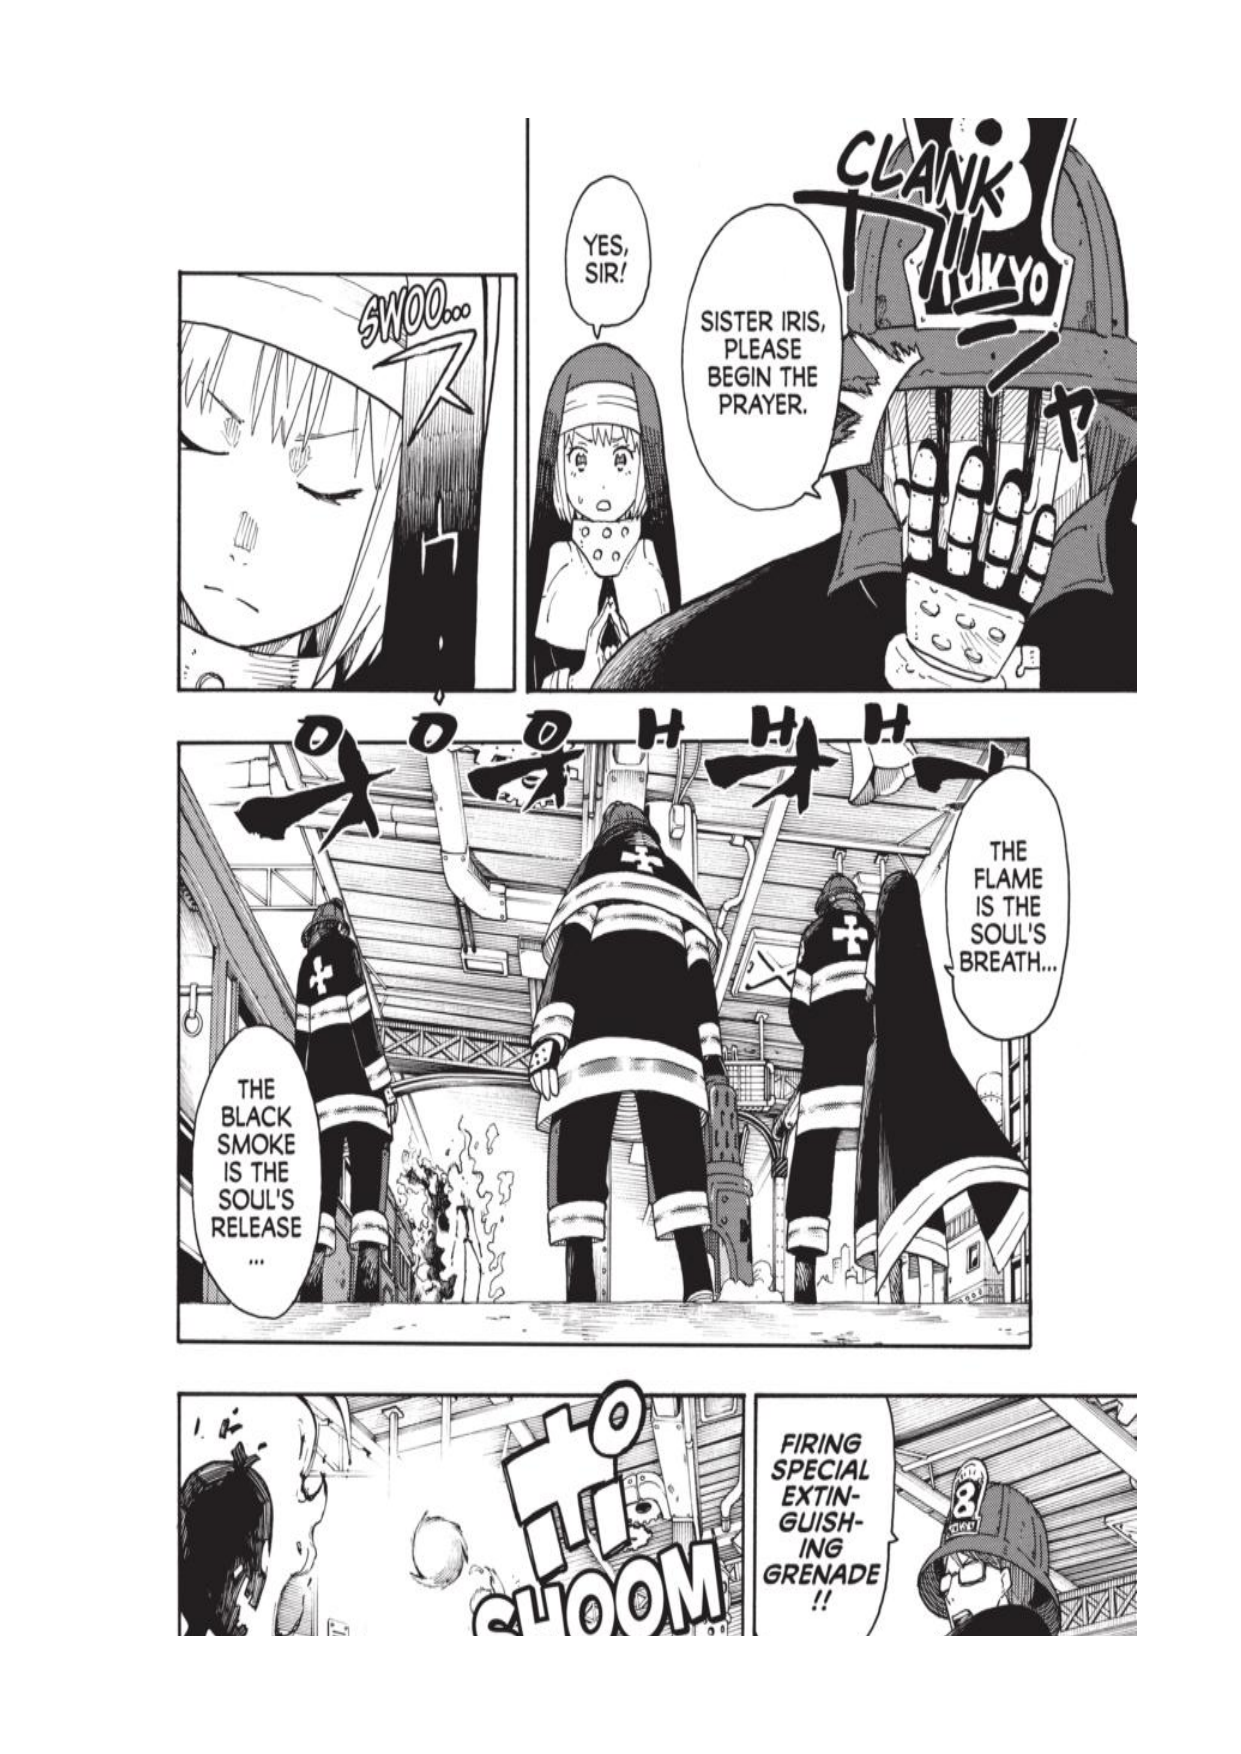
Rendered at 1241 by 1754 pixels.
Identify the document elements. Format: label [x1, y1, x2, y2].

picture [118, 118, 1137, 1636]
